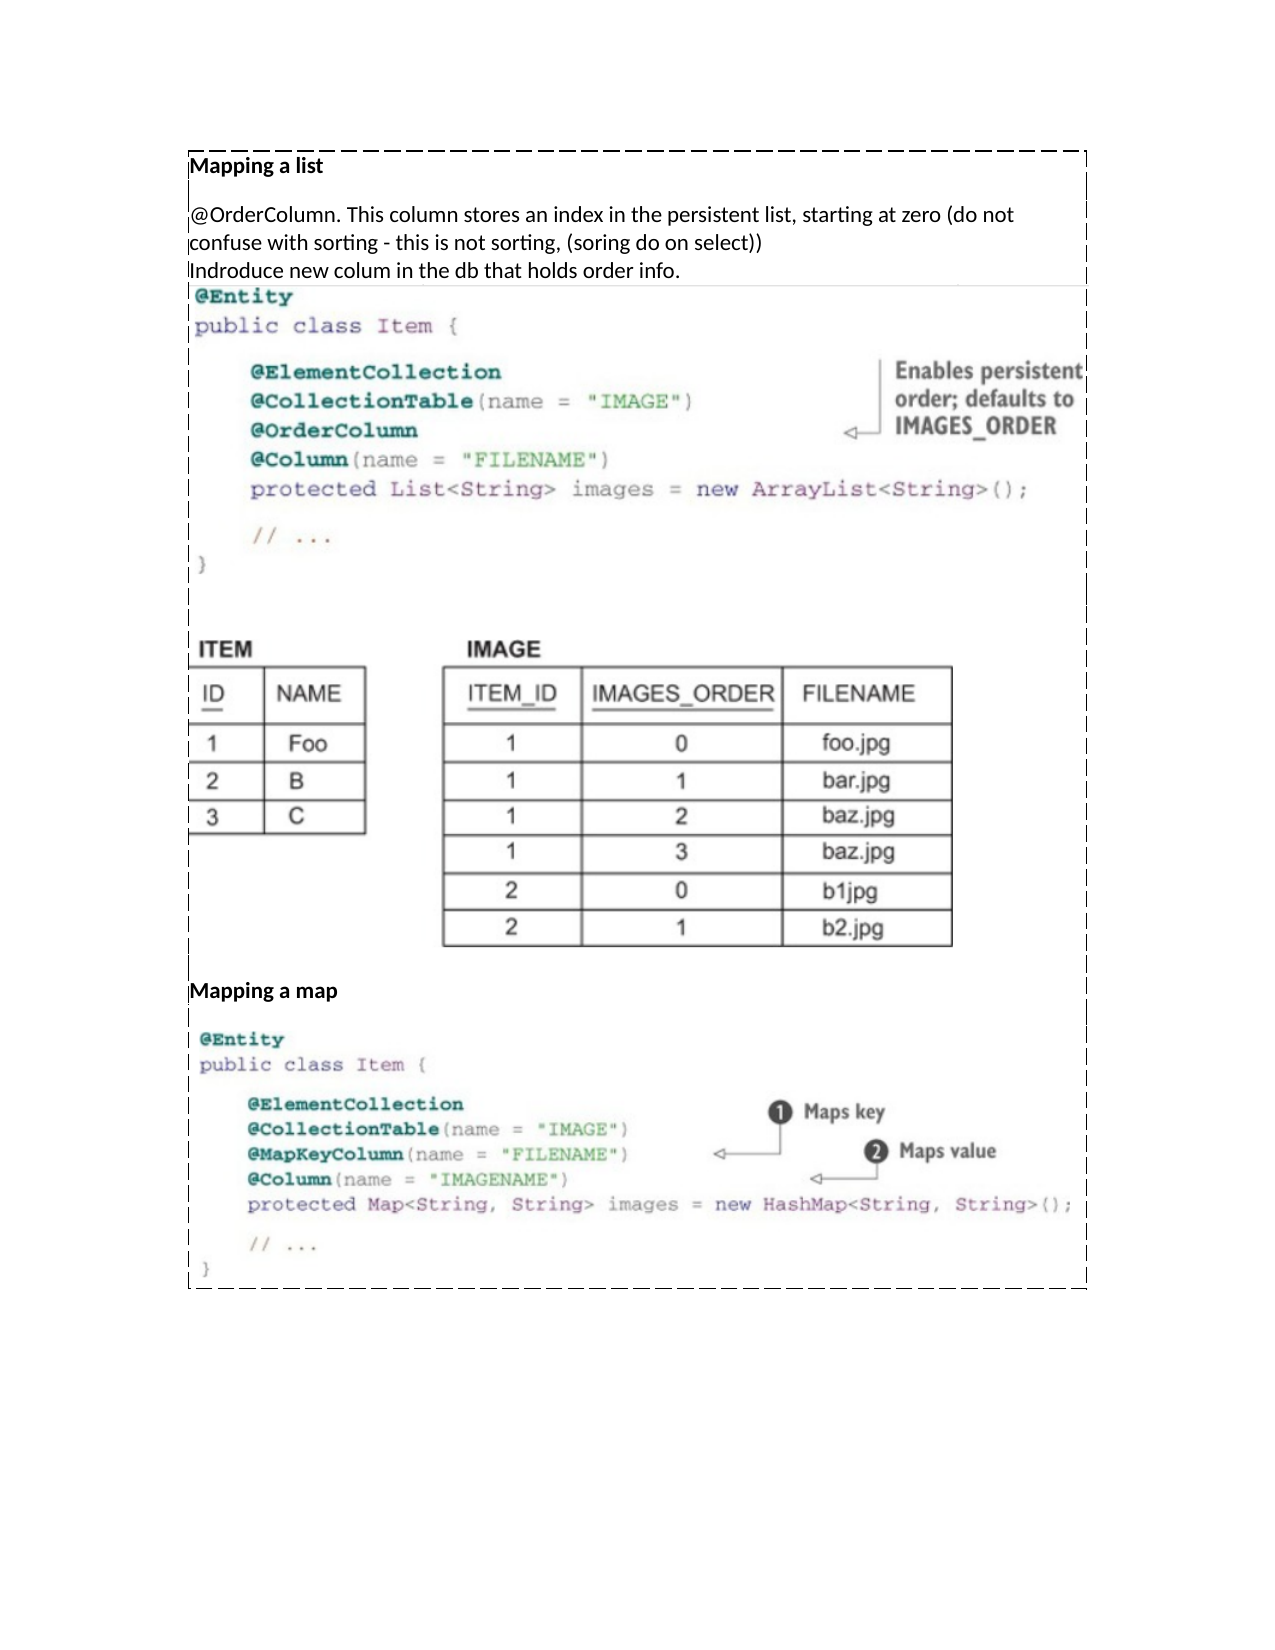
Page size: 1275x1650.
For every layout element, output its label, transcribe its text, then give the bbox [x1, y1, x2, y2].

text Mapping a list [187, 150, 1087, 179]
text Mapping a map [187, 974, 1087, 1004]
text @OrderColumn. This column stores an index in the persistent list, starting at zero (do not confuse with sorting - this is not sorting, (soring do on select)) Indroduce new colum in the db that holds order info. [187, 199, 1087, 584]
